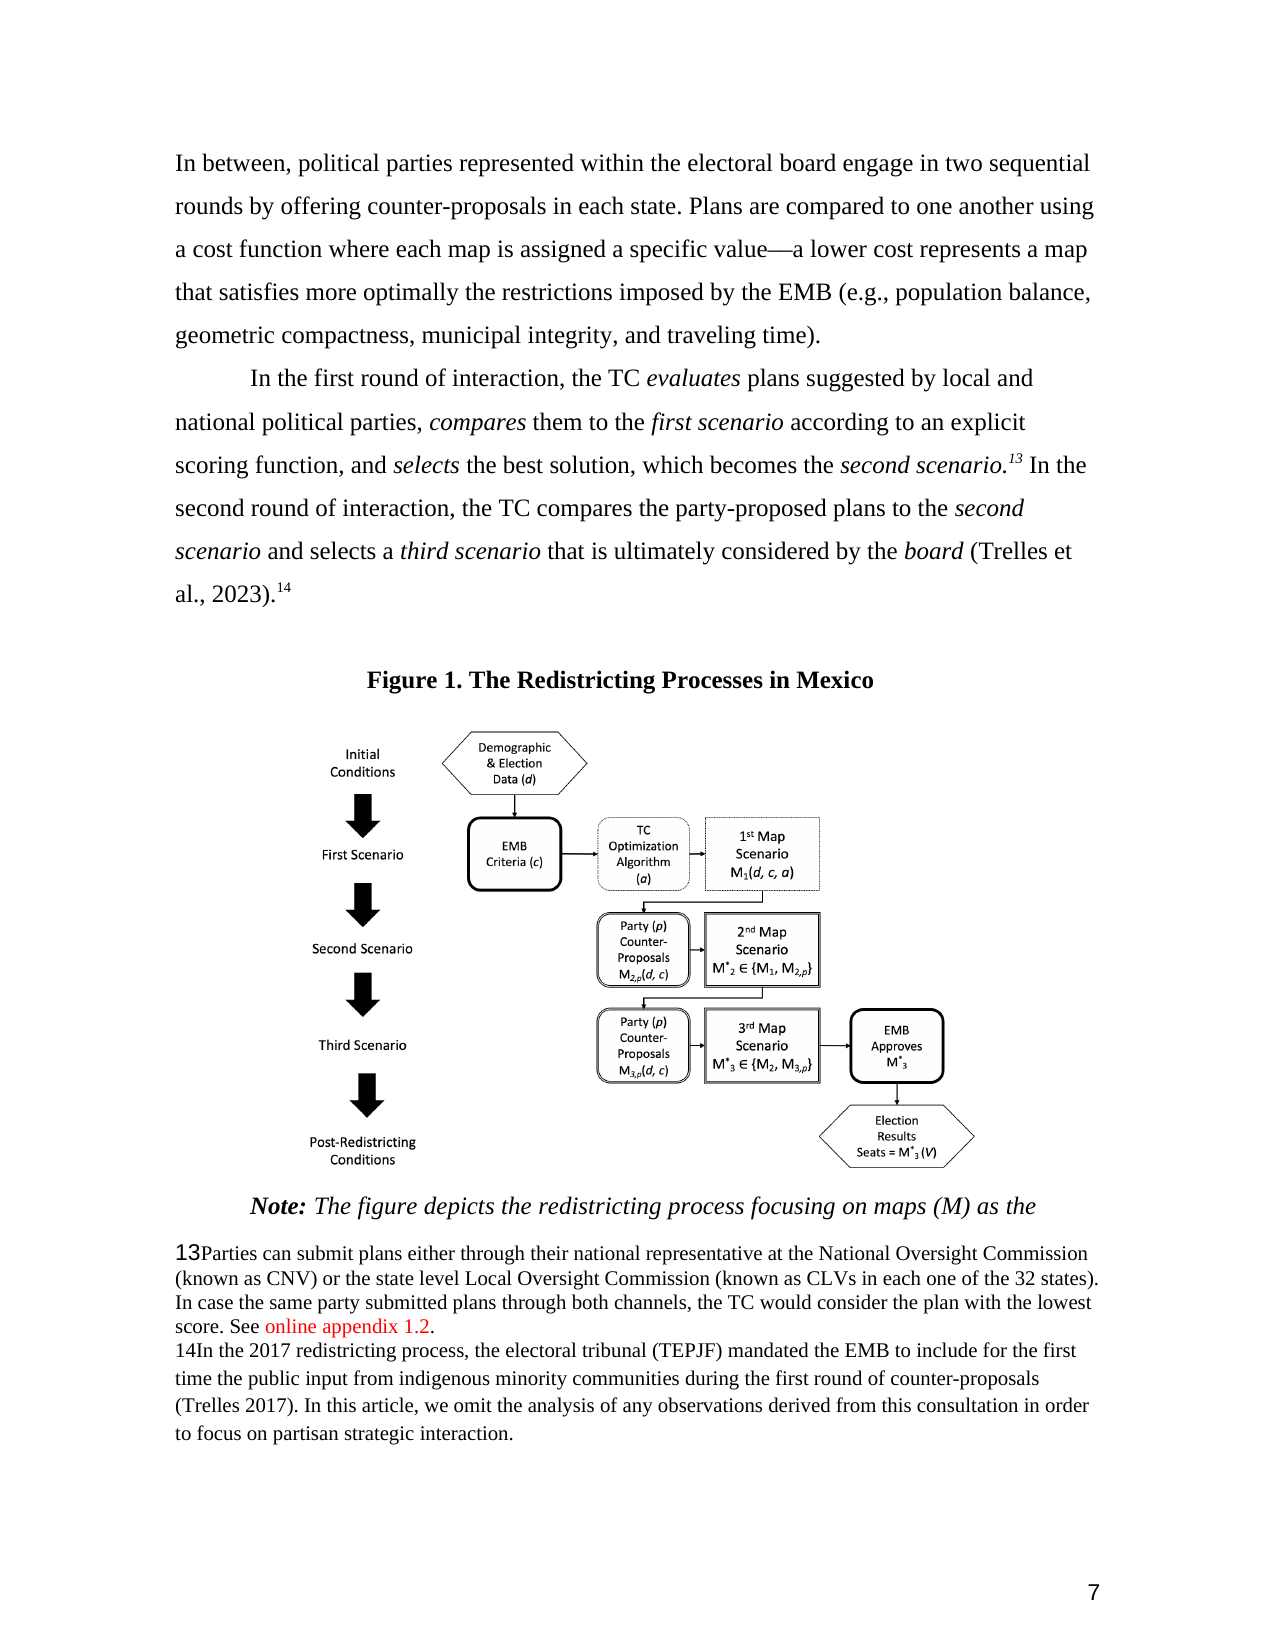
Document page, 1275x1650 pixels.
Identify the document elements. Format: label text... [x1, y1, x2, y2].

text In the first round of interaction, the TC evaluates plans suggested by local and national political parties, compares them to the first scenario according to an explicit scoring function, and selects the best solution, which becomes the second scenario. In the second round of interaction, the TC compares the party-proposed plans to the second scenario and selects a third scenario that is ultimately considered by the board (Trelles et al., 2023). [175, 363, 1100, 608]
text Figure 1. The Redistricting Processes in Mexico [203, 665, 1037, 694]
text Note: The figure depicts the redistricting process focusing on maps (M) as the [250, 1191, 1037, 1220]
text In the 2017 redistricting process, the electoral tribunal (TEPJF) mandated the EMB to include for the first time the public input from indigenous minority communities during the first round of counter-proposals (Trelles 2017). In this article, we omit the analysis of any observations derived from this consultation in order to focus on partisan strategic interaction. [175, 1338, 1100, 1445]
text In between, political parties represented within the electoral board engage in two sequential rounds by offering counter-proposals in each state. Plans are compared to one another using a cost function where each map is assigned a specific value––a lower cost represents a map that satisfies more optimally the restrictions imposed by the EMB (e.g., population balance, geometric compactness, municipal integrity, and traveling time). [175, 148, 1100, 349]
text Parties can submit plans either through their national representative at the National Oversight Commission (known as CNV) or the state level Local Oversight Commission (known as CLVs in each one of the 32 states). In case the same party submitted plans through both channels, the TC would consider the plan with the lowest score. See online appendix 1.2. [175, 1239, 1100, 1338]
picture [300, 731, 975, 1178]
